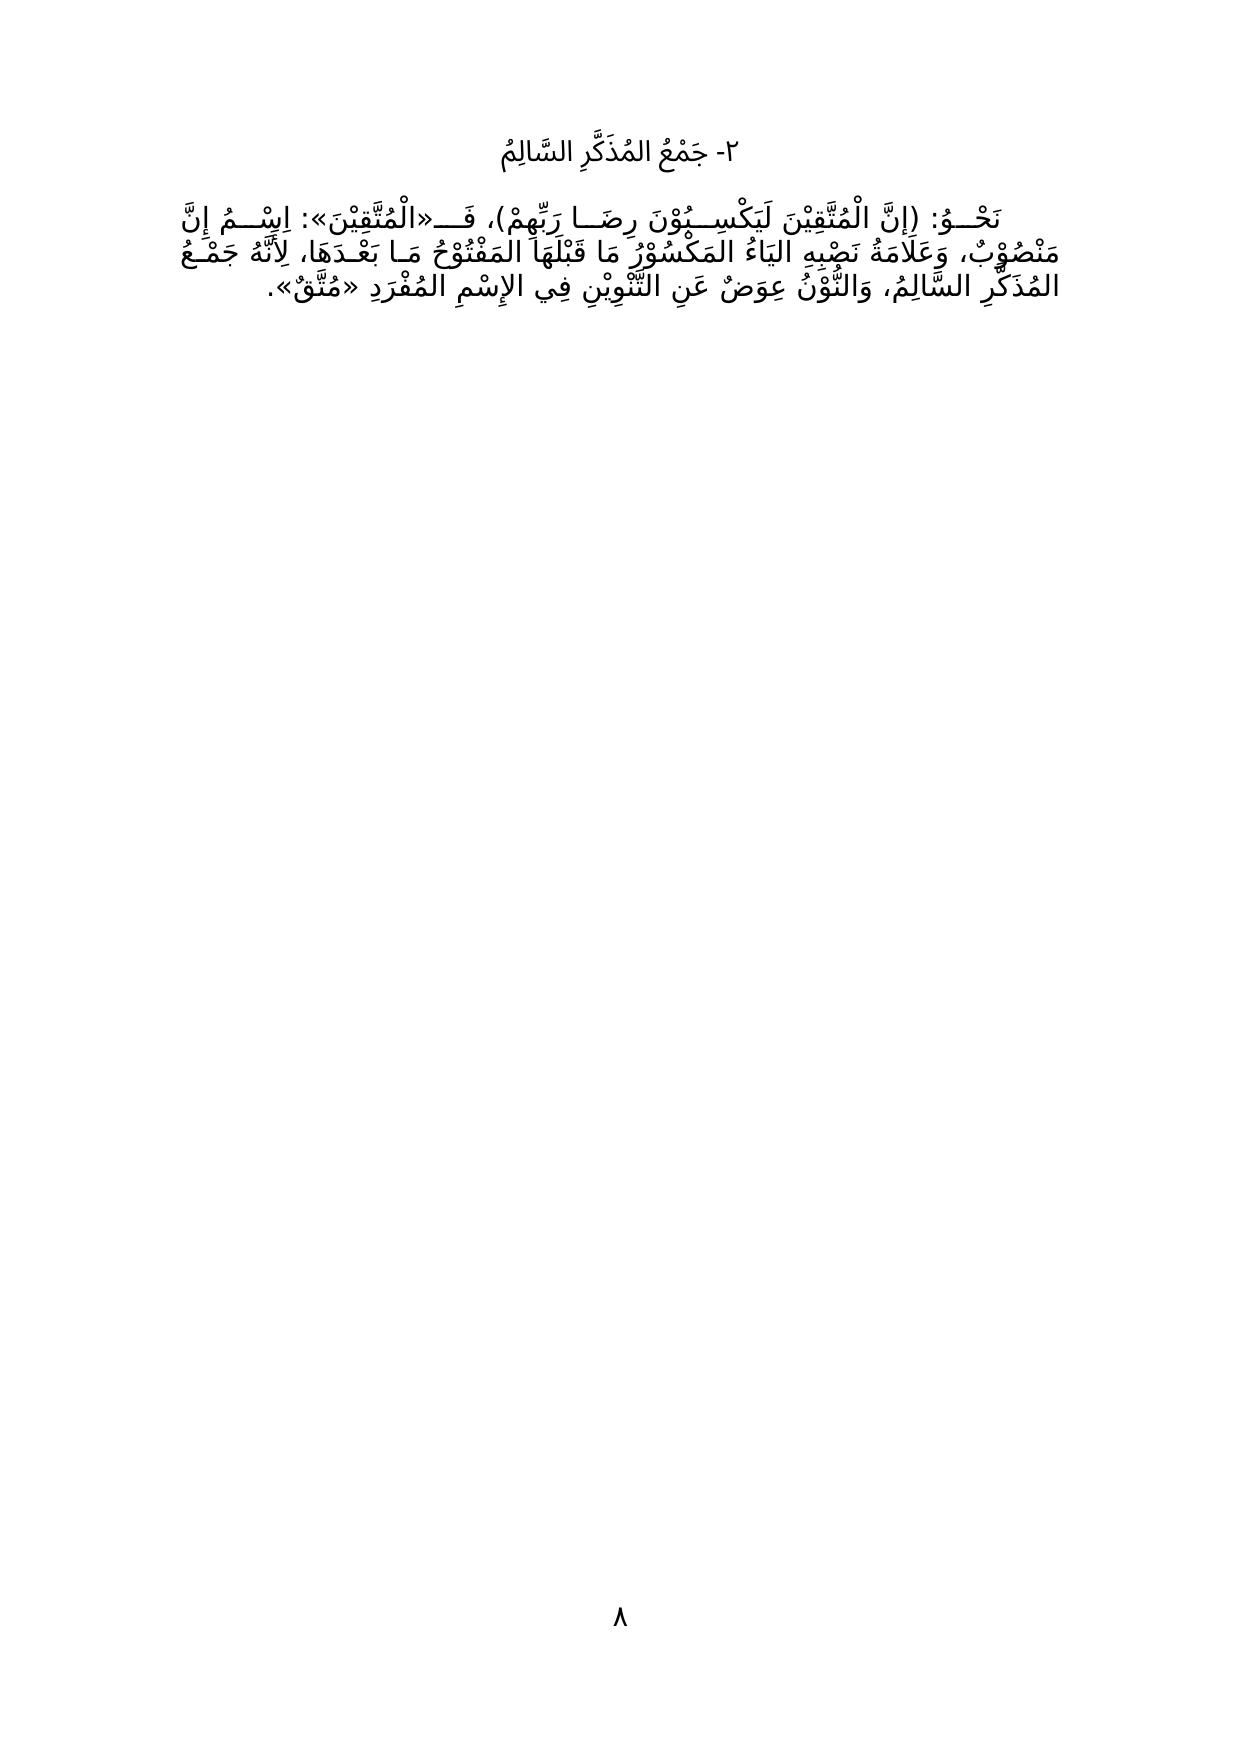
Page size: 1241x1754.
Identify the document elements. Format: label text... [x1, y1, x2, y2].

subtitle ٢- جَمْعُ المُذَكَّرِ السَّالِمُ [180, 121, 1060, 183]
text نَحْوُ: (إنَّ الْمُتَّقِيْنَ لَيَكْسِبُوْنَ رِضَا رَبِّهِمْ)، فَـ«الْمُتَّقِيْنَ»: اِسْمُ إِنَّ مَنْصُوْبٌ، وَعَلَامَةُ نَصْبِهِ اليَاءُ المَكْسُوْرُ مَا قَبْلَهَا المَفْتُوْحُ مَا بَعْدَهَا، لِأَنَّهُ جَمْعُ المُذَكَّرِ السَّالِمُ، وَالنُّوْنُ عِوَضٌ عَنِ التَّنْوِيْنِ فِي الإِسْمِ المُفْرَدِ «مُتَّقٌ». [180, 201, 1060, 303]
